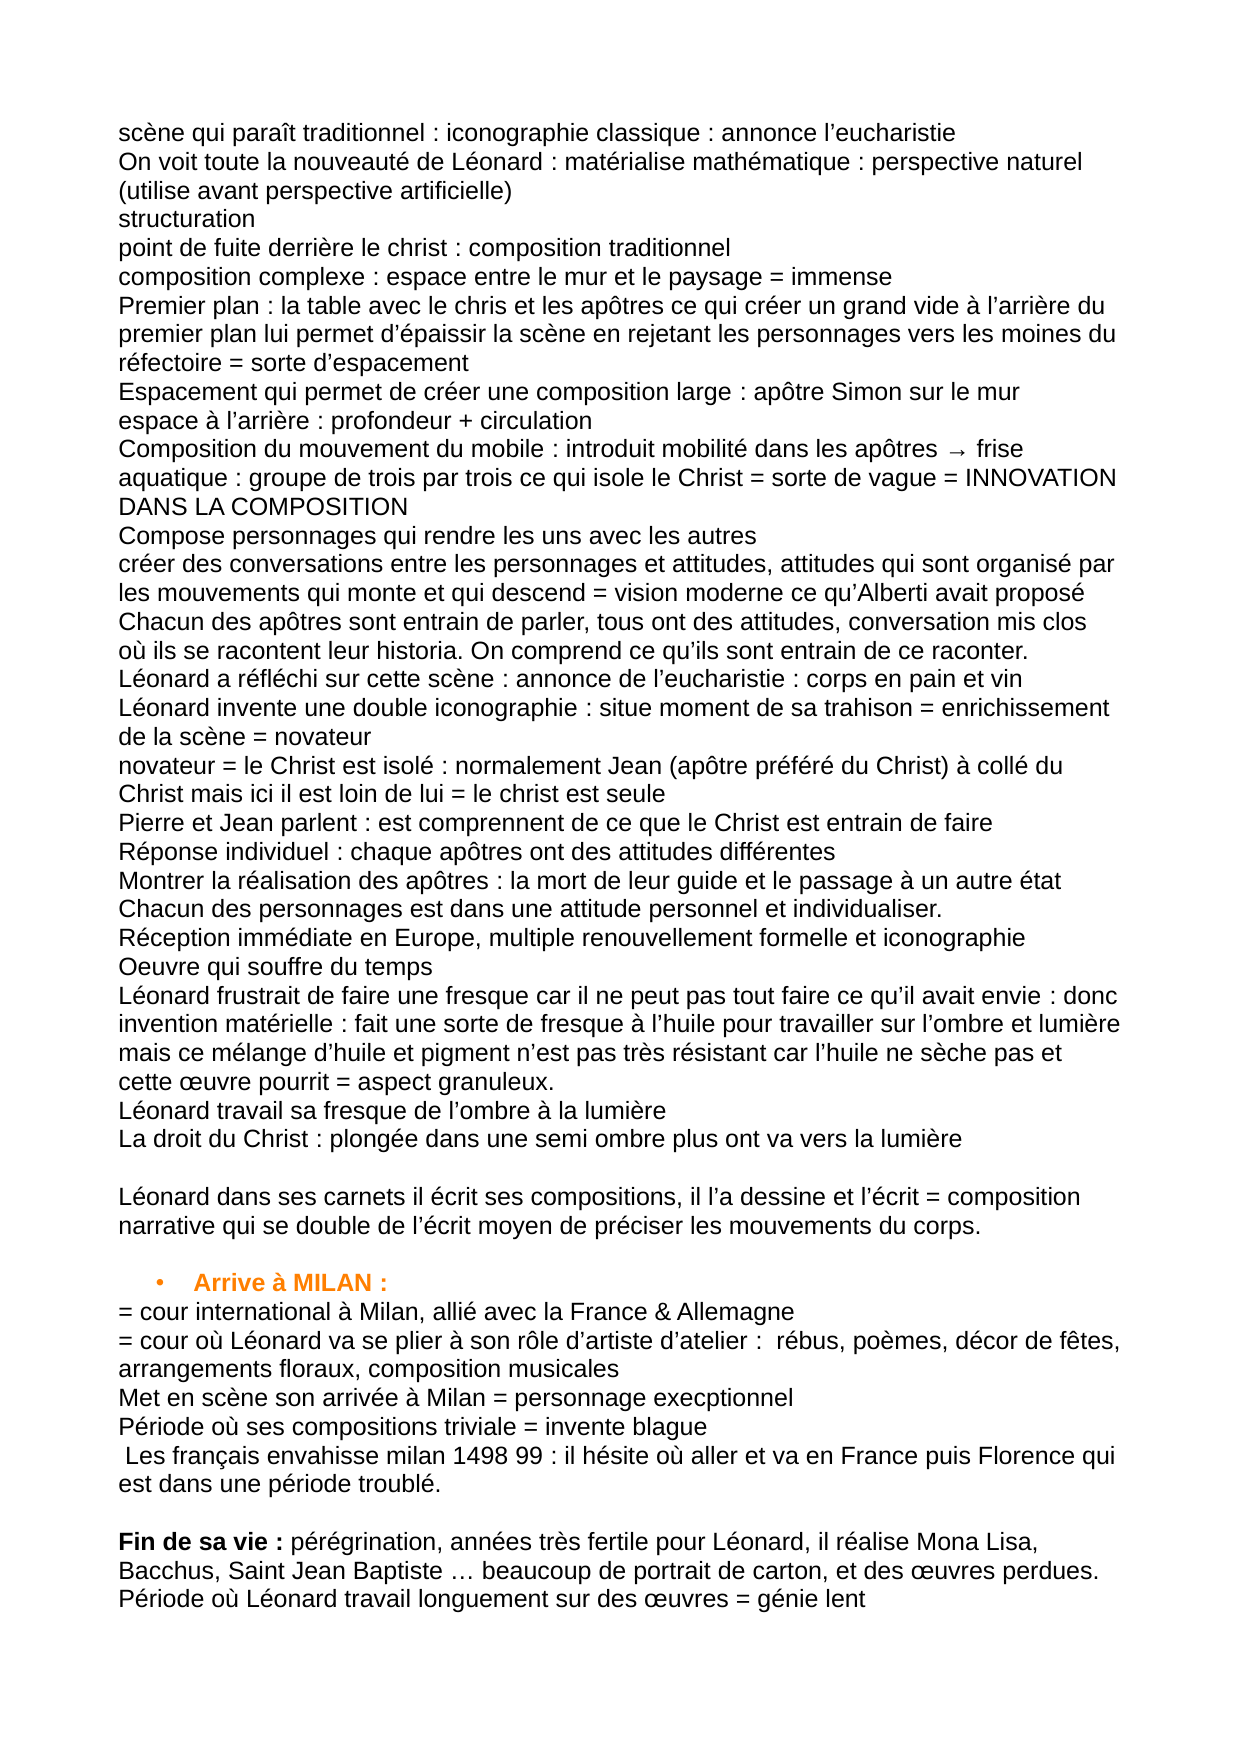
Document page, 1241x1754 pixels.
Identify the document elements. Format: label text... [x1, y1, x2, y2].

text novateur = le Christ est isolé : normalement Jean (apôtre préféré du Christ) à collé du Christ mais ici il est loin de lui = le christ est seule [118, 751, 1122, 808]
text composition complexe : espace entre le mur et le paysage = immense [118, 262, 1122, 291]
text Composition du mouvement du mobile : introduit mobilité dans les apôtres → frise aquatique : groupe de trois par trois ce qui isole le Christ = sorte de vague = INNOVATION DANS LA COMPOSITION [118, 434, 1122, 521]
text Pierre et Jean parlent : est comprennent de ce que le Christ est entrain de faire [118, 808, 1122, 837]
text Réponse individuel : chaque apôtres ont des attitudes différentes [118, 837, 1122, 866]
text Léonard travail sa fresque de l’ombre à la lumière [118, 1096, 1122, 1124]
text Période où ses compositions triviale = invente blague [118, 1412, 1122, 1441]
text Léonard frustrait de faire une fresque car il ne peut pas tout faire ce qu’il avait envie : donc invention matérielle : fait une sorte de fresque à l’huile pour travailler sur l’ombre et lumière mais ce mélange d’huile et pigment n’est pas très résistant car l’huile ne sèche pas et cette œuvre pourrit = aspect granuleux. [118, 981, 1122, 1096]
text scène qui paraît traditionnel : iconographie classique : annonce l’eucharistie [118, 118, 1122, 147]
text La droit du Christ : plongée dans une semi ombre plus ont va vers la lumière [118, 1124, 1122, 1153]
text Fin de sa vie : pérégrination, années très fertile pour Léonard, il réalise Mona Lisa, Bacchus, Saint Jean Baptiste … beaucoup de portrait de carton, et des œuvres perdues. [118, 1527, 1122, 1584]
text Les français envahisse milan 1498 99 : il hésite où aller et va en France puis Florence qui est dans une période troublé. [118, 1441, 1122, 1498]
text Met en scène son arrivée à Milan = personnage execptionnel [118, 1383, 1122, 1412]
text Premier plan : la table avec le chris et les apôtres ce qui créer un grand vide à l’arrière du premier plan lui permet d’épaissir la scène en rejetant les personnages vers les moines du réfectoire = sorte d’espacement [118, 291, 1122, 377]
text Espacement qui permet de créer une composition large : apôtre Simon sur le mur [118, 377, 1122, 406]
text structuration [118, 204, 1122, 233]
list Arrive à MILAN : [156, 1268, 1122, 1297]
text Chacun des apôtres sont entrain de parler, tous ont des attitudes, conversation mis clos où ils se racontent leur historia. On comprend ce qu’ils sont entrain de ce raconter. [118, 607, 1122, 664]
text Période où Léonard travail longuement sur des œuvres = génie lent [118, 1584, 1122, 1613]
text Oeuvre qui souffre du temps [118, 952, 1122, 981]
text point de fuite derrière le christ : composition traditionnel [118, 233, 1122, 262]
text Léonard dans ses carnets il écrit ses compositions, il l’a dessine et l’écrit = composition narrative qui se double de l’écrit moyen de préciser les mouvements du corps. [118, 1182, 1122, 1239]
text = cour où Léonard va se plier à son rôle d’artiste d’atelier : rébus, poèmes, décor de fêtes, arrangements floraux, composition musicales [118, 1326, 1122, 1383]
text On voit toute la nouveauté de Léonard : matérialise mathématique : perspective naturel (utilise avant perspective artificielle) [118, 147, 1122, 204]
text Montrer la réalisation des apôtres : la mort de leur guide et le passage à un autre état [118, 866, 1122, 894]
text Réception immédiate en Europe, multiple renouvellement formelle et iconographie [118, 923, 1122, 952]
text Chacun des personnages est dans une attitude personnel et individualiser. [118, 894, 1122, 923]
text Léonard invente une double iconographie : situe moment de sa trahison = enrichissement de la scène = novateur [118, 693, 1122, 751]
text espace à l’arrière : profondeur + circulation [118, 406, 1122, 434]
text Léonard a réfléchi sur cette scène : annonce de l’eucharistie : corps en pain et vin [118, 664, 1122, 693]
text Compose personnages qui rendre les uns avec les autres [118, 521, 1122, 549]
text = cour international à Milan, allié avec la France & Allemagne [118, 1297, 1122, 1326]
text créer des conversations entre les personnages et attitudes, attitudes qui sont organisé par les mouvements qui monte et qui descend = vision moderne ce qu’Alberti avait proposé [118, 549, 1122, 607]
